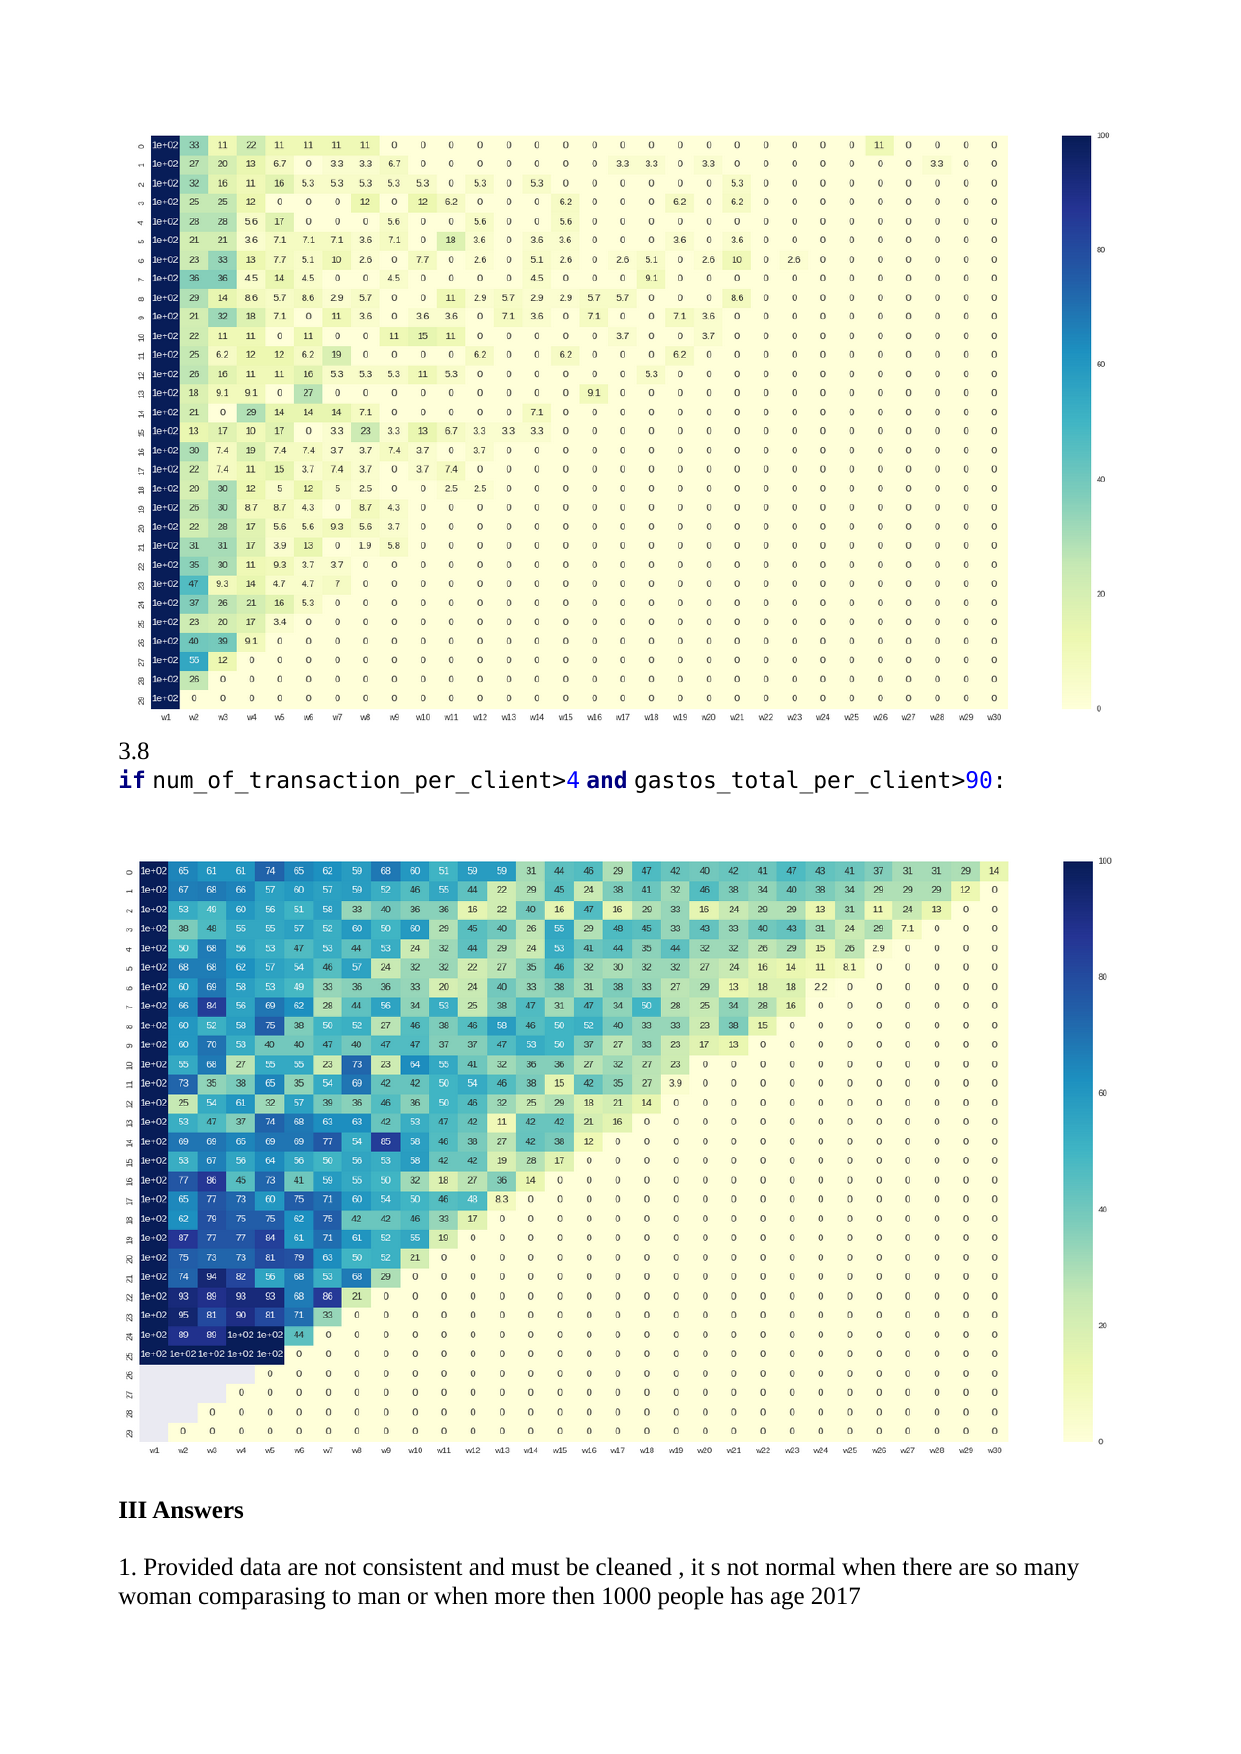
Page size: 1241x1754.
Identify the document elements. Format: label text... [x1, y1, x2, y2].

picture [118, 118, 1123, 736]
text 1. Provided data are not consistent and must be cleaned , it s not normal when there are so many woman comparasing to man or when more then 1000 people has age 2017 [118, 1552, 1122, 1610]
text 3.8 [118, 736, 1122, 765]
text if num_of_transaction_per_client>4 and gastos_total_per_client>90: [118, 765, 1122, 793]
text III Answers [118, 1495, 1122, 1523]
picture [118, 822, 1123, 1495]
